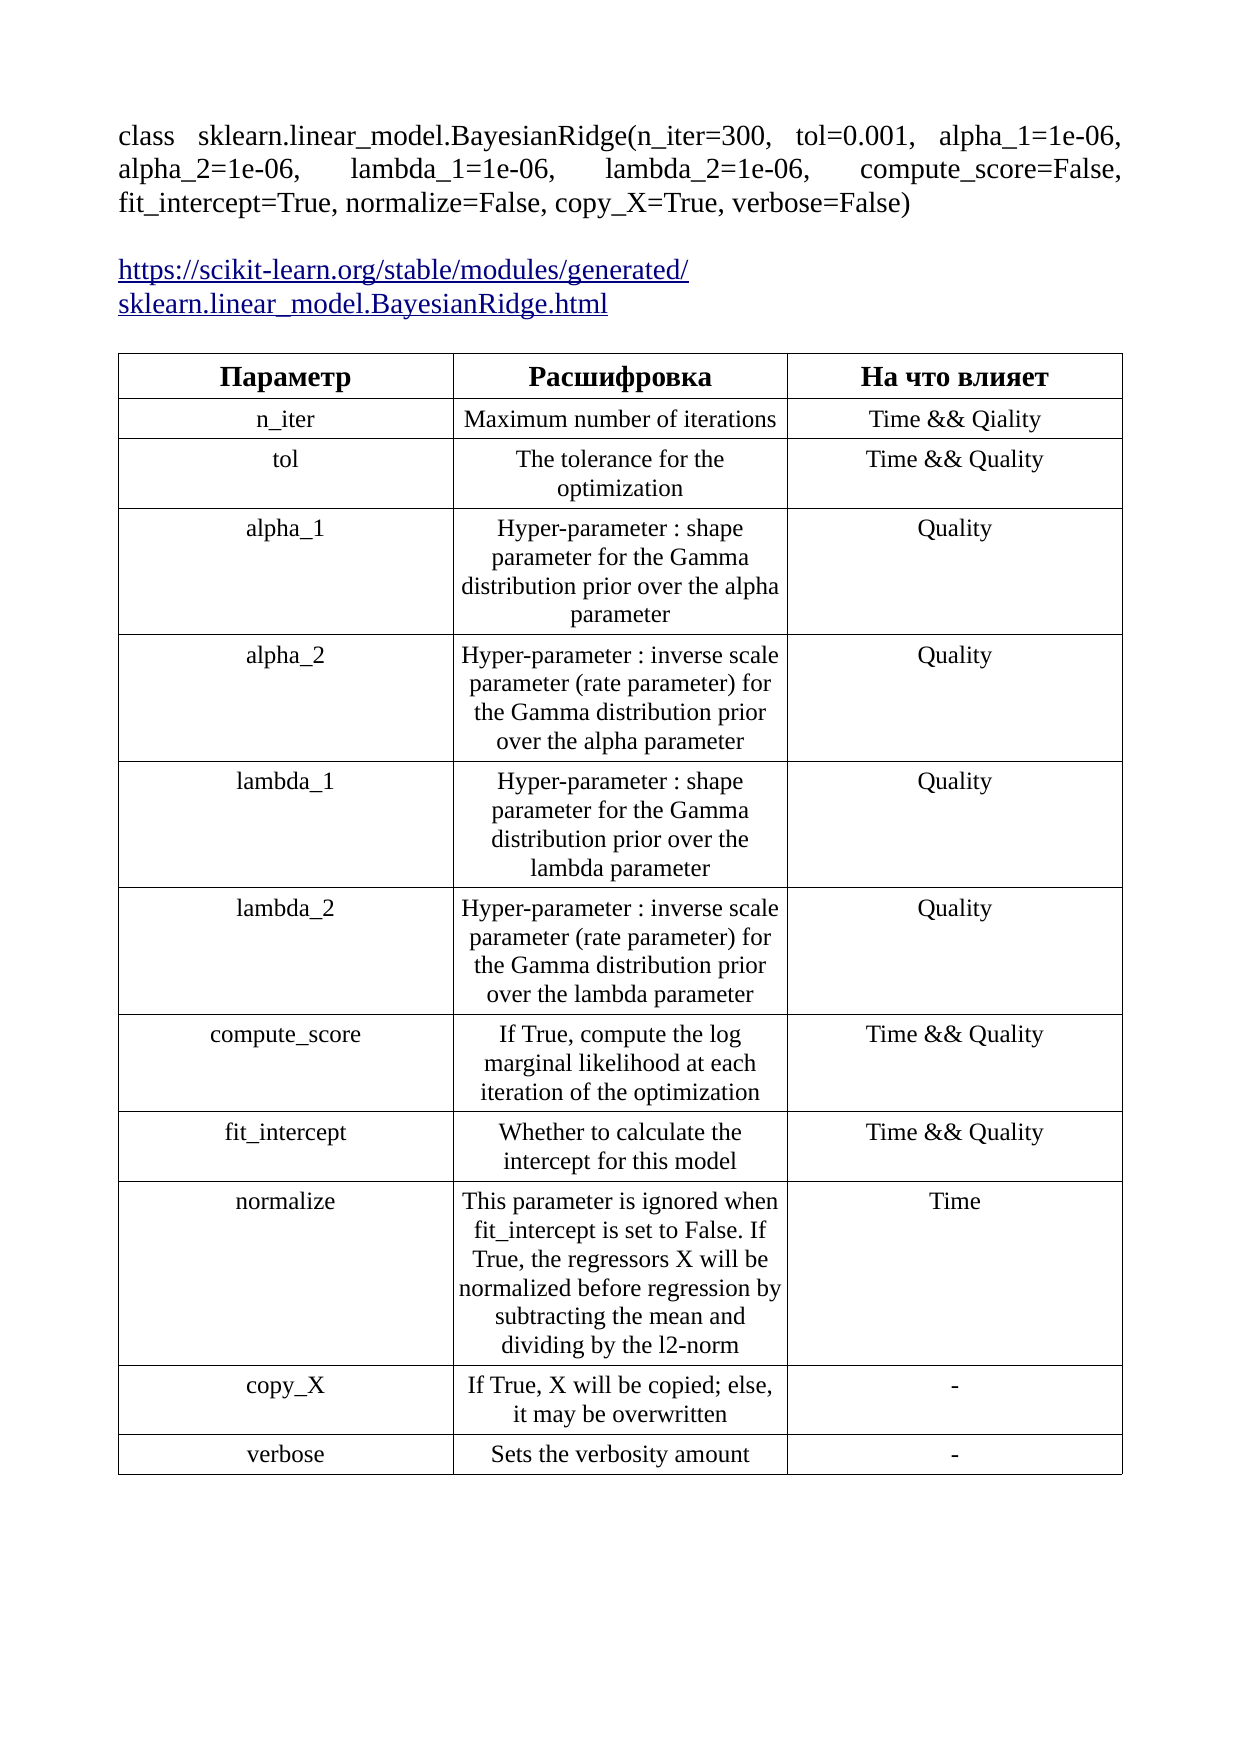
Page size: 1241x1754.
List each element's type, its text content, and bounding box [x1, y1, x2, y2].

table_cell verbose [119, 1435, 453, 1474]
table_cell Quality [788, 635, 1122, 761]
table_cell If True, X will be copied; else, it may be overwritten [454, 1366, 787, 1434]
table_cell fit_intercept [119, 1112, 453, 1181]
table_cell Quality [788, 509, 1122, 634]
table_cell Whether to calculate the intercept for this model [454, 1112, 787, 1181]
table_cell Hyper-parameter : shape parameter for the Gamma distribution prior over the alpha parameter [454, 509, 787, 634]
table_header Расшифровка [454, 354, 787, 398]
table_cell Time && Quality [788, 1015, 1122, 1111]
table_cell This parameter is ignored when fit_intercept is set to False. If True, the regressors X will be normalized before regression by subtracting the mean and dividing by the l2-norm [454, 1182, 787, 1364]
table_cell Quality [788, 888, 1122, 1014]
table_cell Time [788, 1182, 1122, 1364]
table_cell n_iter [119, 399, 453, 438]
table_cell Time && Quality [788, 439, 1122, 507]
table_header Параметр [119, 354, 453, 398]
table_cell - [788, 1366, 1122, 1434]
table_cell Hyper-parameter : shape parameter for the Gamma distribution prior over the lambda parameter [454, 762, 787, 887]
text https://scikit-learn.org/stable/modules/generated/sklearn.linear_model.BayesianRidge.html [118, 252, 1122, 319]
table_cell Maximum number of iterations [454, 399, 787, 438]
text class sklearn.linear_model.BayesianRidge(n_iter=300, tol=0.001, alpha_1=1e-06, alpha_2=1e-06, lambda_1=1e-06, lambda_2=1e-06, compute_score=False, fit_intercept=True, normalize=False, copy_X=True, verbose=False) [118, 118, 1122, 219]
table_cell The tolerance for the optimization [454, 439, 787, 507]
table_cell Sets the verbosity amount [454, 1435, 787, 1474]
table_cell alpha_1 [119, 509, 453, 634]
table_cell lambda_1 [119, 762, 453, 887]
table_header На что влияет [788, 354, 1122, 398]
table_cell Time && Qiality [788, 399, 1122, 438]
table_cell alpha_2 [119, 635, 453, 761]
table_cell Quality [788, 762, 1122, 887]
table_cell - [788, 1435, 1122, 1474]
table_cell tol [119, 439, 453, 507]
table_cell lambda_2 [119, 888, 453, 1014]
table_cell Hyper-parameter : inverse scale parameter (rate parameter) for the Gamma distribution prior over the alpha parameter [454, 635, 787, 761]
table_cell compute_score [119, 1015, 453, 1111]
table_cell normalize [119, 1182, 453, 1364]
table_cell If True, compute the log marginal likelihood at each iteration of the optimization [454, 1015, 787, 1111]
table_cell copy_X [119, 1366, 453, 1434]
table_cell Hyper-parameter : inverse scale parameter (rate parameter) for the Gamma distribution prior over the lambda parameter [454, 888, 787, 1014]
table_cell Time && Quality [788, 1112, 1122, 1181]
